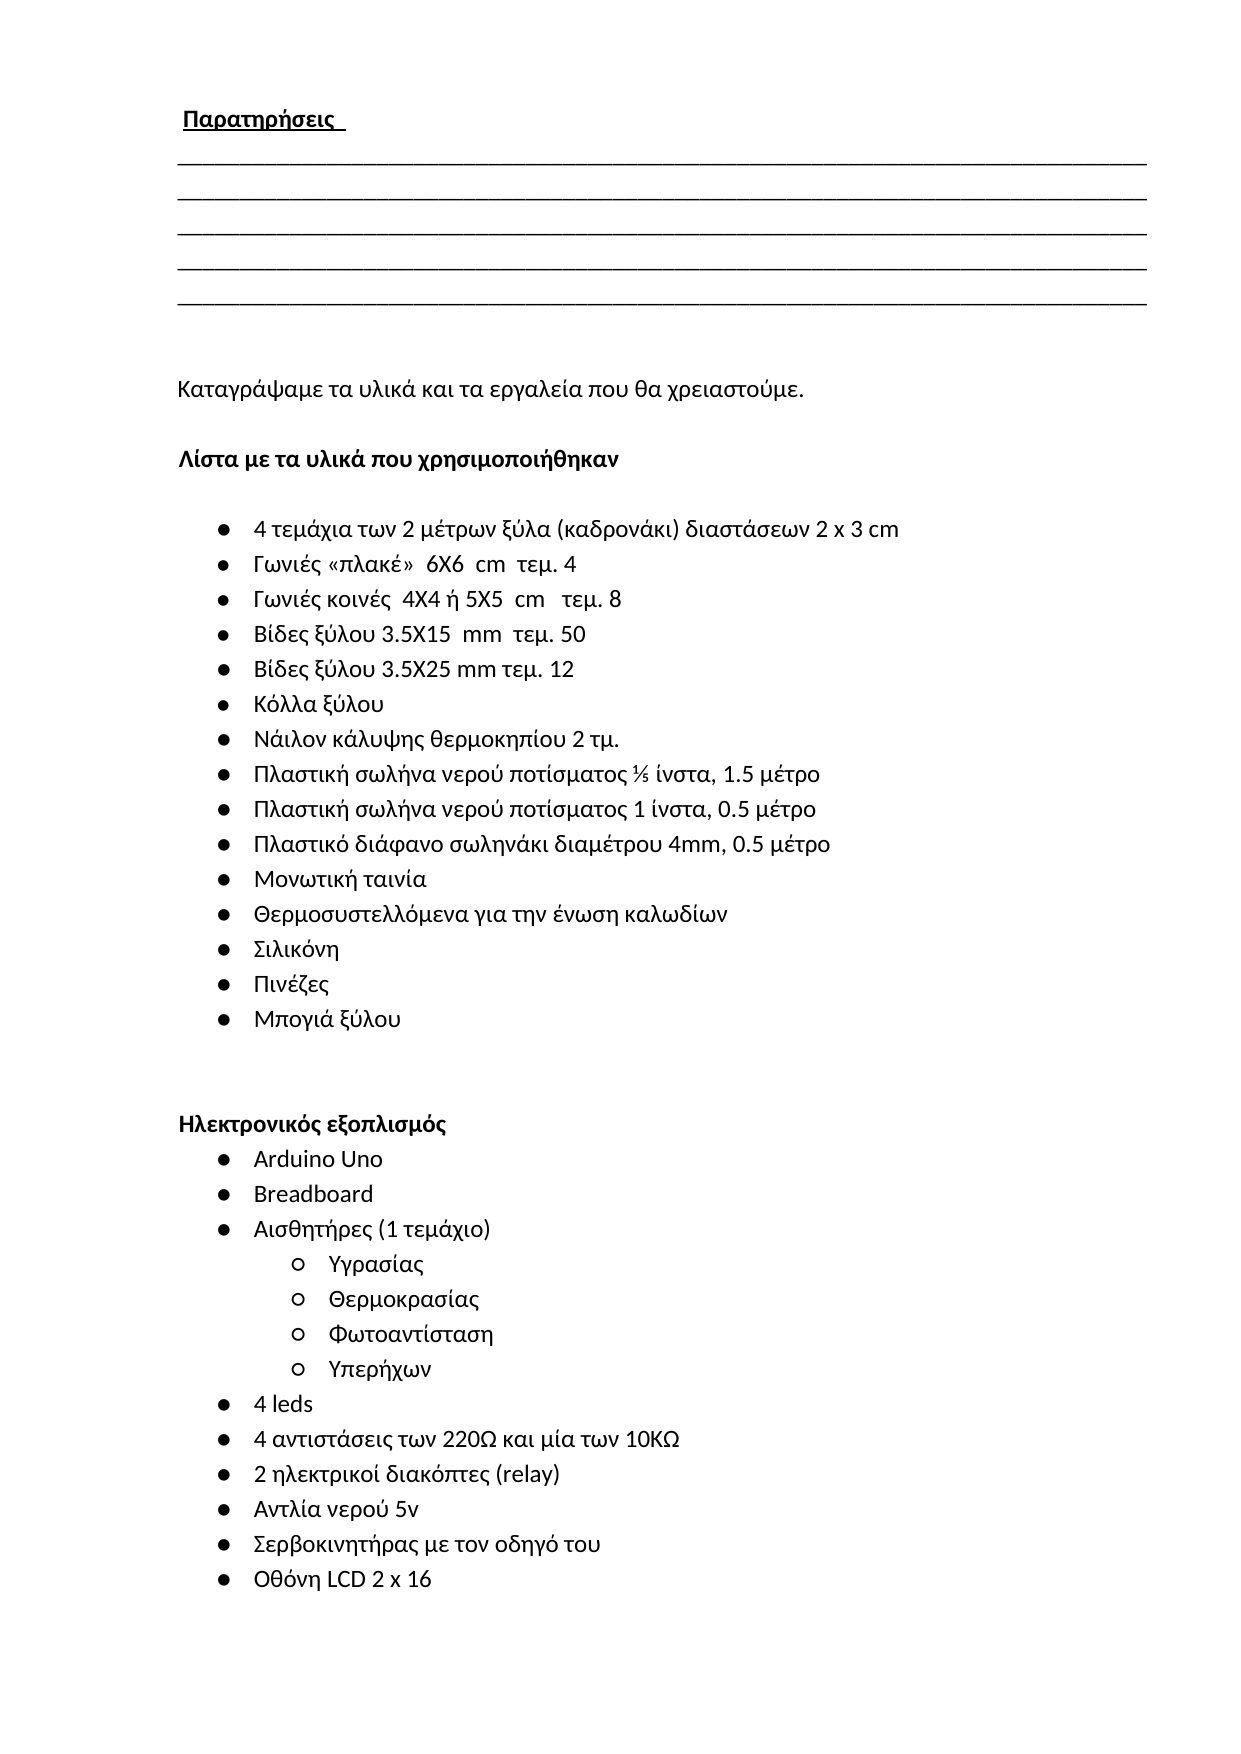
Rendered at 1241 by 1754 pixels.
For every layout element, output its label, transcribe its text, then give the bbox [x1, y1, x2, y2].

list Γωνιές «πλακέ» 6Χ6 cm τεμ. 4 [216, 548, 1152, 579]
list Πινέζες [216, 968, 1152, 999]
list 2 ηλεκτρικοί διακόπτες (relay) [216, 1458, 1152, 1489]
list Βίδες ξύλου 3.5Χ15 mm τεμ. 50 [216, 618, 1152, 649]
list Μονωτική ταινία [216, 863, 1152, 894]
text Ηλεκτρονικός εξοπλισμός [178, 1108, 1152, 1139]
list Υγρασίας [291, 1248, 1152, 1279]
list Σιλικόνη [216, 933, 1152, 964]
list 4 αντιστάσεις των 220Ω και μία των 10ΚΩ [216, 1423, 1152, 1454]
list Arduino Uno [216, 1143, 1152, 1174]
list Πλαστικό διάφανο σωληνάκι διαμέτρου 4mm, 0.5 μέτρο [216, 828, 1152, 859]
list 4 τεμάχια των 2 μέτρων ξύλα (καδρονάκι) διαστάσεων 2 x 3 cm [216, 513, 1152, 544]
list Πλαστική σωλήνα νερού ποτίσματος ⅕ ίνστα, 1.5 μέτρο [216, 758, 1152, 789]
list Αντλία νερού 5v [216, 1493, 1152, 1524]
list Θερμοκρασίας [291, 1283, 1152, 1314]
list Μπογιά ξύλου [216, 1003, 1152, 1034]
list Φωτοαντίσταση [291, 1318, 1152, 1349]
text Καταγράψαμε τα υλικά και τα εργαλεία που θα χρειαστούμε. [177, 373, 1152, 404]
list Υπερήχων [291, 1353, 1152, 1384]
list Γωνιές κοινές 4Χ4 ή 5Χ5 cm τεμ. 8 [216, 583, 1152, 614]
text Λίστα με τα υλικά που χρησιμοποιήθηκαν [178, 443, 1152, 509]
list Θερμοσυστελλόμενα για την ένωση καλωδίων [216, 898, 1152, 929]
list Breadboard [216, 1178, 1152, 1209]
list Βίδες ξύλου 3.5X25 mm τεμ. 12 [216, 653, 1152, 684]
list Σερβοκινητήρας με τον οδηγό του [216, 1528, 1152, 1559]
list Νάιλον κάλυψης θερμοκηπίου 2 τμ. [216, 723, 1152, 754]
text Παρατηρήσεις ______________________________________________________________________________________________________________________________________________________________________________________________________________________________________________________________________________________________________________________________________________________________________________________________________ [177, 103, 1152, 309]
list Αισθητήρες (1 τεμάχιο) [216, 1213, 1152, 1244]
list Οθόνη LCD 2 x 16 [216, 1563, 1152, 1594]
list Κόλλα ξύλου [216, 688, 1152, 719]
list 4 leds [216, 1388, 1152, 1419]
list Πλαστική σωλήνα νερού ποτίσματος 1 ίνστα, 0.5 μέτρο [216, 793, 1152, 824]
